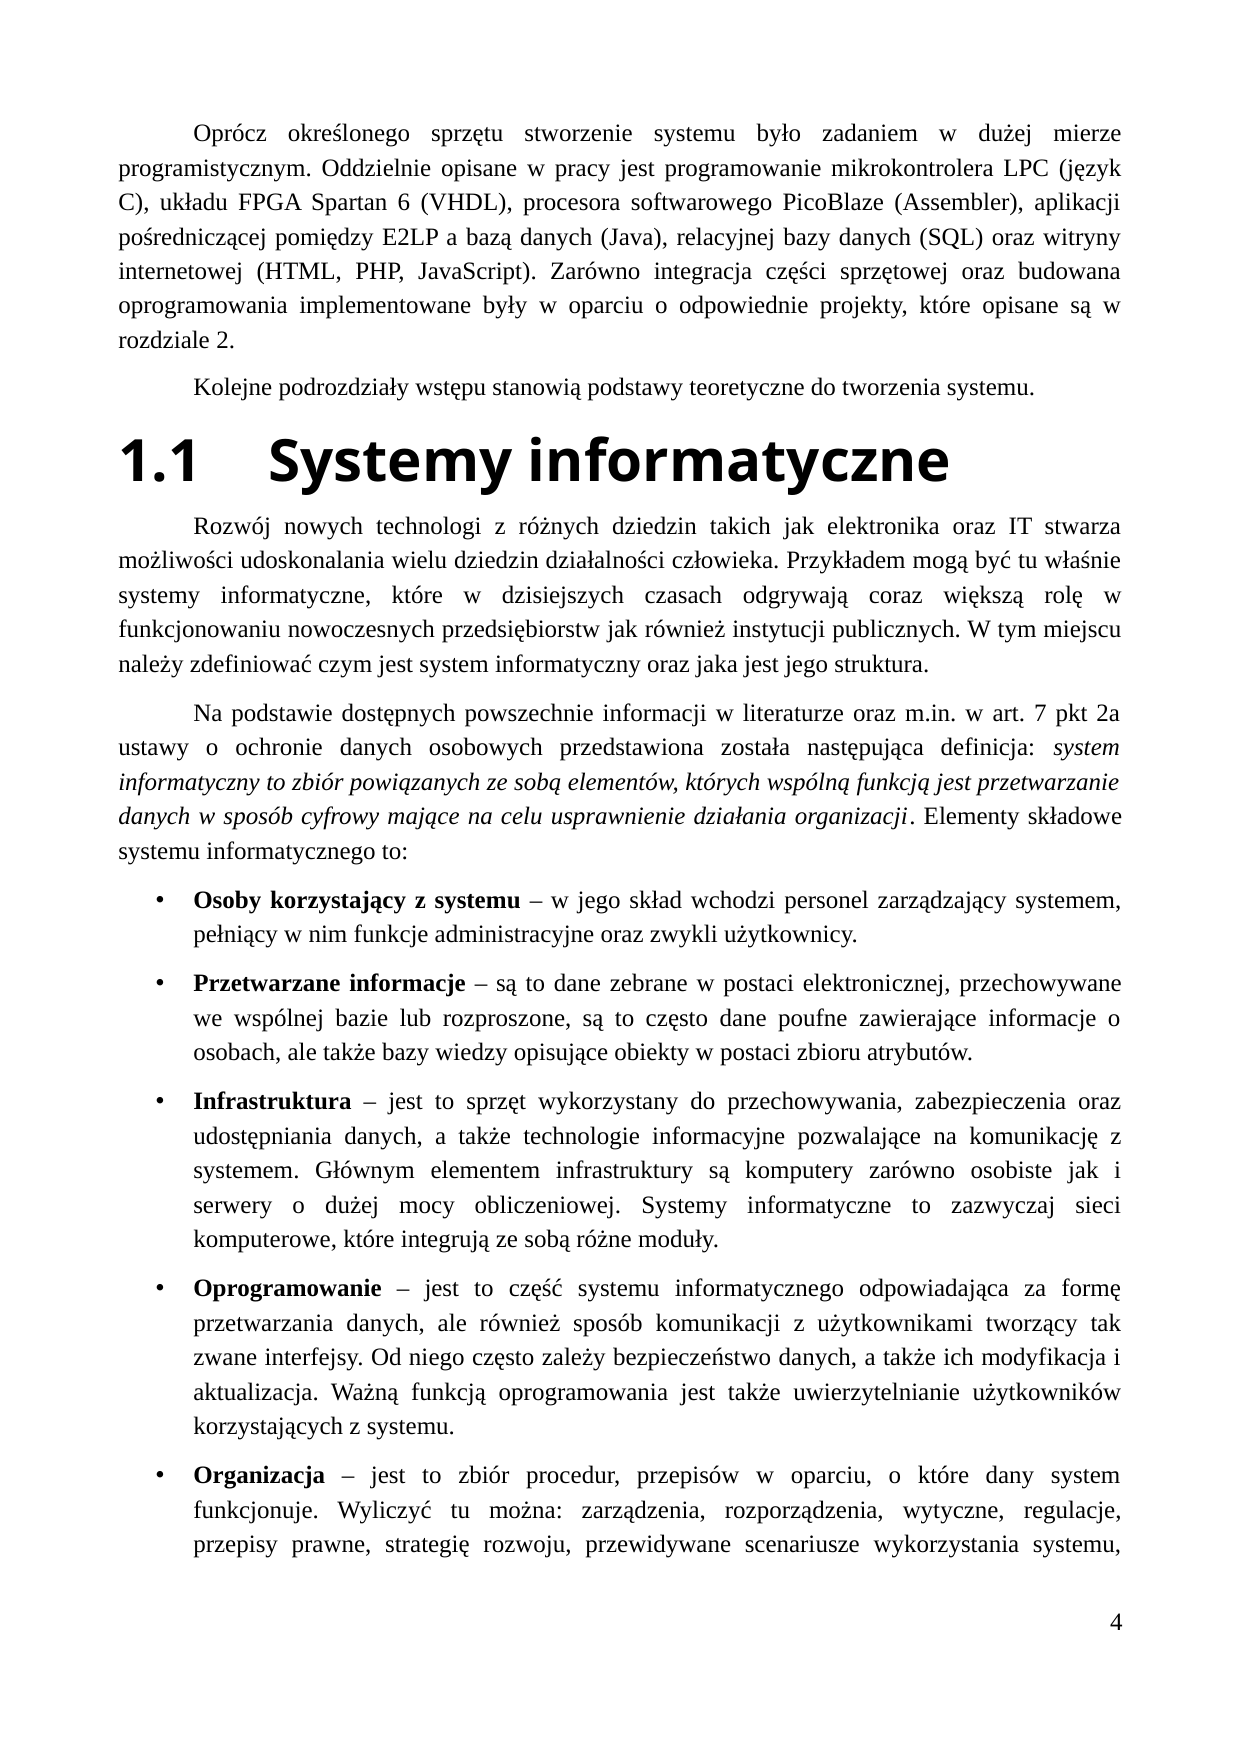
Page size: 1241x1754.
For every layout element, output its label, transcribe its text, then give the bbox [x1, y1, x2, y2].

text Oprócz określonego sprzętu stworzenie systemu było zadaniem w dużej mierze programistycznym. Oddzielnie opisane w pracy jest programowanie mikrokontrolera LPC (język C), układu FPGA Spartan 6 (VHDL), procesora softwarowego PicoBlaze (Assembler), aplikacji pośredniczącej pomiędzy E2LP a bazą danych (Java), relacyjnej bazy danych (SQL) oraz witryny internetowej (HTML, PHP, JavaScript). Zarówno integracja części sprzętowej oraz budowana oprogramowania implementowane były w oparciu o odpowiednie projekty, które opisane są w rozdziale 2. [118, 118, 1122, 354]
subtitle Systemy informatyczne [118, 419, 1122, 498]
text Rozwój nowych technologi z różnych dziedzin takich jak elektronika oraz IT stwarza możliwości udoskonalania wielu dziedzin działalności człowieka. Przykładem mogą być tu właśnie systemy informatyczne, które w dzisiejszych czasach odgrywają coraz większą rolę w funkcjonowaniu nowoczesnych przedsiębiorstw jak również instytucji publicznych. W tym miejscu należy zdefiniować czym jest system informatyczny oraz jaka jest jego struktura. [118, 511, 1122, 677]
list Przetwarzane informacje – są to dane zebrane w postaci elektronicznej, przechowywane we wspólnej bazie lub rozproszone, są to często dane poufne zawierające informacje o osobach, ale także bazy wiedzy opisujące obiekty w postaci zbioru atrybutów. [156, 968, 1122, 1066]
text Na podstawie dostępnych powszechnie informacji w literaturze oraz m.in. w art. 7 pkt 2a ustawy o ochronie danych osobowych przedstawiona została następująca definicja: system informatyczny to zbiór powiązanych ze sobą elementów, których wspólną funkcją jest przetwarzanie danych w sposób cyfrowy mające na celu usprawnienie działania organizacji. Elementy składowe systemu informatycznego to: [118, 698, 1122, 864]
text Kolejne podrozdziały wstępu stanowią podstawy teoretyczne do tworzenia systemu. [118, 372, 1122, 401]
list Organizacja – jest to zbiór procedur, przepisów w oparciu, o które dany system funkcjonuje. Wyliczyć tu można: zarządzenia, rozporządzenia, wytyczne, regulacje, przepisy prawne, strategię rozwoju, przewidywane scenariusze wykorzystania systemu, [156, 1460, 1122, 1558]
list Oprogramowanie – jest to część systemu informatycznego odpowiadająca za formę przetwarzania danych, ale również sposób komunikacji z użytkownikami tworzący tak zwane interfejsy. Od niego często zależy bezpieczeństwo danych, a także ich modyfikacja i aktualizacja. Ważną funkcją oprogramowania jest także uwierzytelnianie użytkowników korzystających z systemu. [156, 1273, 1122, 1440]
list Osoby korzystający z systemu – w jego skład wchodzi personel zarządzający systemem, pełniący w nim funkcje administracyjne oraz zwykli użytkownicy. [156, 885, 1122, 948]
list Infrastruktura – jest to sprzęt wykorzystany do przechowywania, zabezpieczenia oraz udostępniania danych, a także technologie informacyjne pozwalające na komunikację z systemem. Głównym elementem infrastruktury są komputery zarówno osobiste jak i serwery o dużej mocy obliczeniowej. Systemy informatyczne to zazwyczaj sieci komputerowe, które integrują ze sobą różne moduły. [156, 1086, 1122, 1253]
